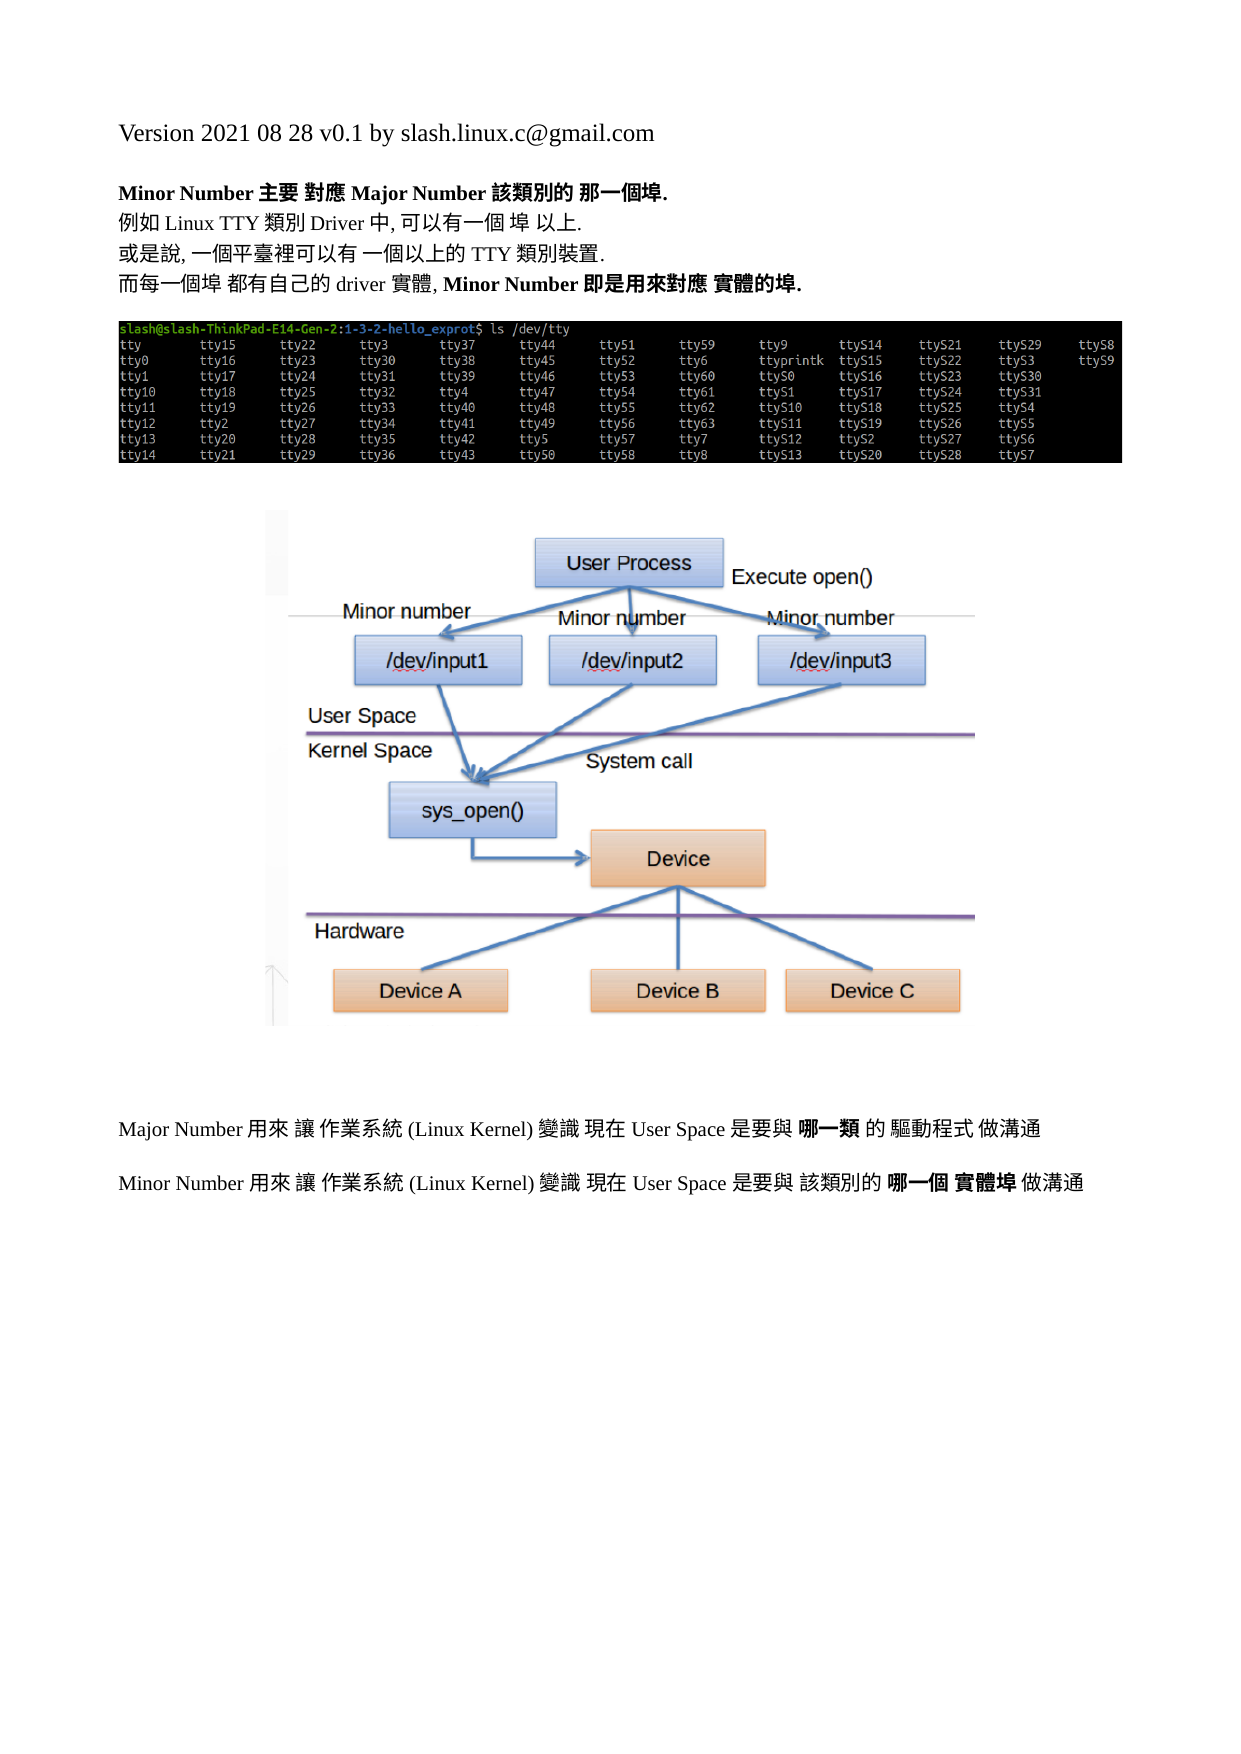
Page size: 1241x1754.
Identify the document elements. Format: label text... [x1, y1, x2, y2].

text Major Number 用來 讓 作業系統 (Linux Kernel) 變識 現在 User Space 是要與 哪一類 的 驅動程式 做溝通 [118, 1112, 1122, 1142]
text Minor Number 用來 讓 作業系統 (Linux Kernel) 變識 現在 User Space 是要與 該類別的 哪一個 實體埠 做溝通 [118, 1166, 1122, 1197]
picture [265, 510, 975, 1026]
text 例如 Linux TTY 類別Driver 中, 可以有一個 埠 以上. [118, 207, 1122, 237]
text 或是說, 一個平臺裡可以有 一個以上的 TTY 類別裝置. [118, 237, 1122, 267]
picture [118, 321, 1123, 463]
text 而每一個埠 都有自己的 driver 實體, Minor Number 即是用來對應 實體的埠. [118, 267, 1122, 297]
text Minor Number主要 對應 Major Number 該類別的 那一個埠. [118, 176, 1122, 207]
